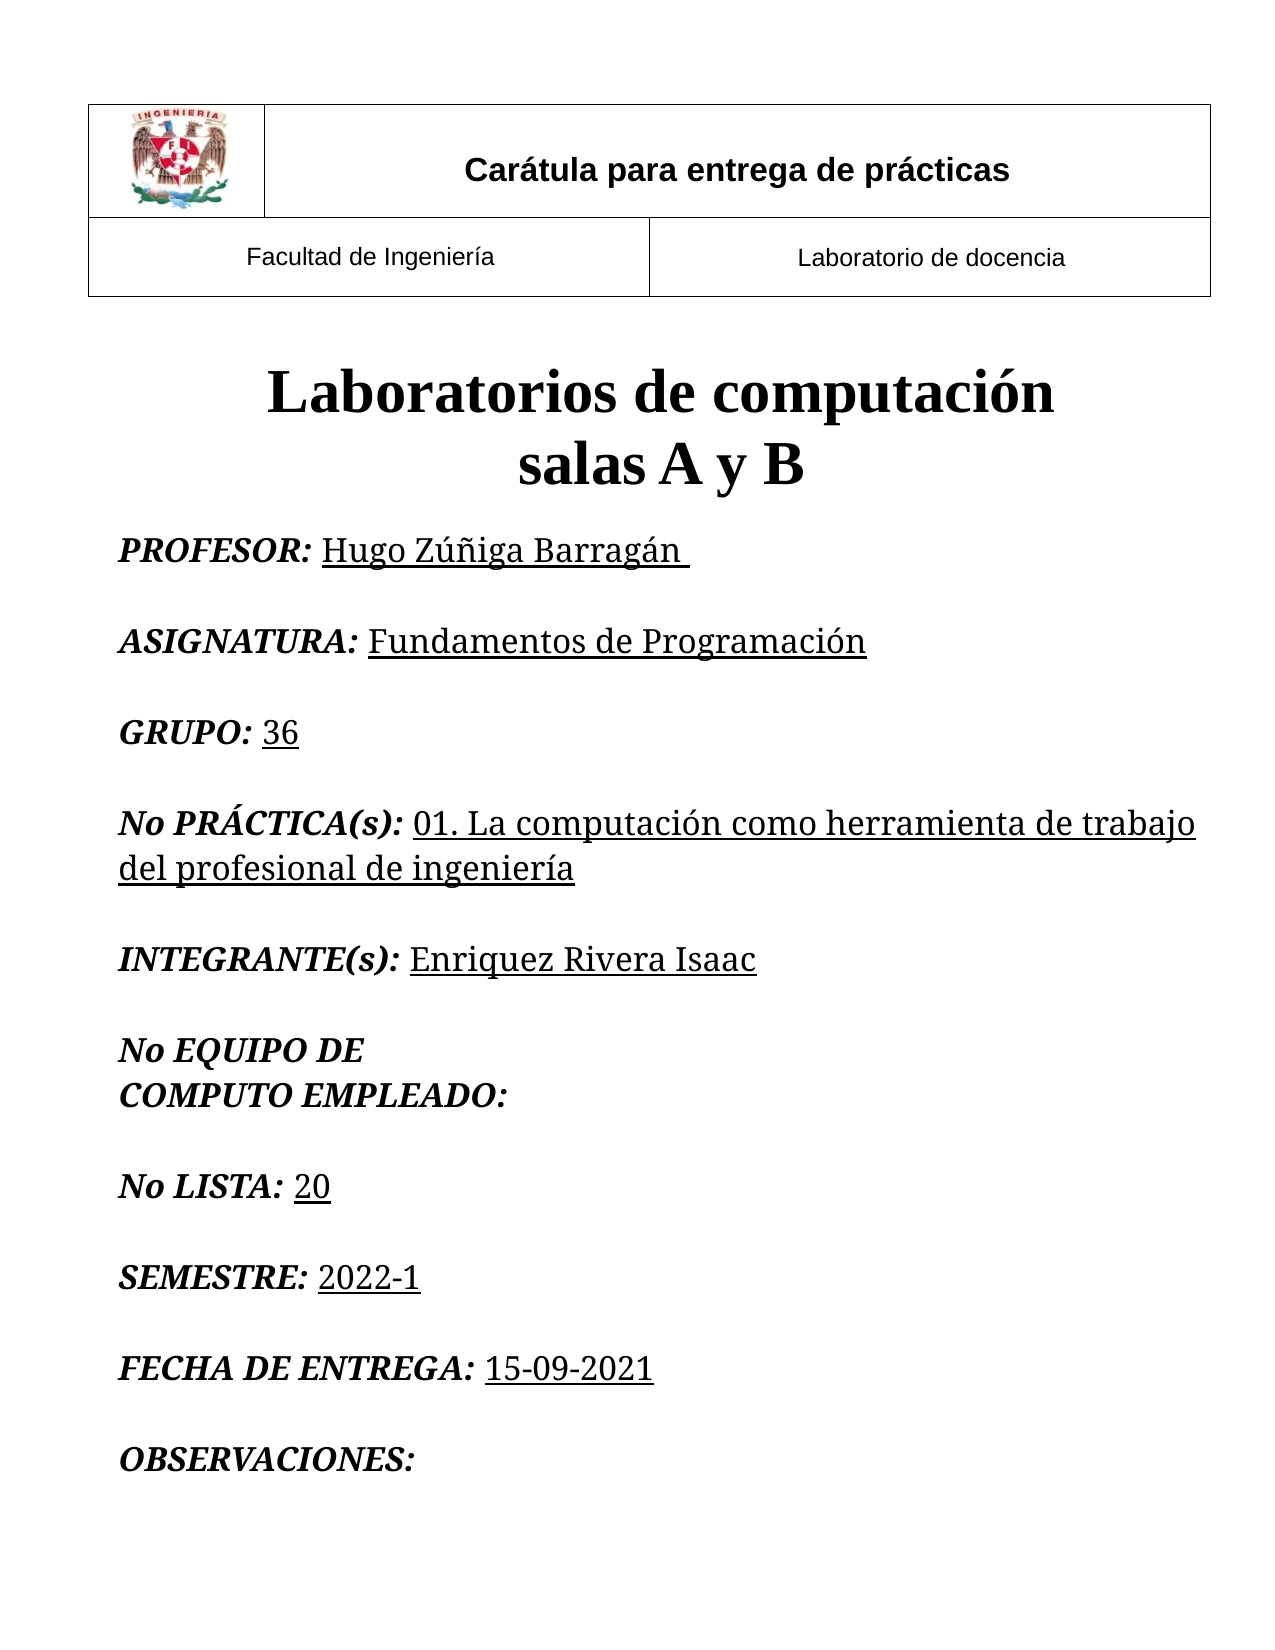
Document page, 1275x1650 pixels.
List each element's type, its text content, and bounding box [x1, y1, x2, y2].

table_header [952, 1184, 965, 1197]
text GRUPO: 36 [327, 709, 336, 754]
text INTEGRANTE(s): Enriquez Rivera Isaac [314, 936, 413, 981]
text salas A y B [571, 426, 764, 527]
text GRUPO: 36 [995, 709, 1012, 754]
text GRUPO: 36 [905, 709, 935, 754]
text GRUPO: 36 [447, 709, 464, 754]
text GRUPO: 36 [1192, 709, 1205, 754]
text No LISTA: 20 [871, 1163, 901, 1208]
text No LISTA: 20 [901, 1163, 965, 1208]
text No LISTA: 20 [118, 1163, 233, 1208]
text INTEGRANTE(s): Enriquez Rivera Isaac [118, 936, 156, 981]
text No LISTA: 20 [507, 1171, 597, 1208]
table_cell Facultad de Ingeniería [203, 218, 524, 296]
table_header [836, 412, 845, 418]
text Laboratorios de computación [263, 354, 328, 409]
table_header [89, 105, 264, 217]
text INTEGRANTE(s): Enriquez Rivera Isaac [1016, 936, 1115, 981]
text GRUPO: 36 [1093, 709, 1110, 754]
text INTEGRANTE(s): Enriquez Rivera Isaac [259, 936, 314, 974]
text FECHA DE ENTREGA: 15-09-2021 [781, 1344, 952, 1390]
table_header Carátula para entrega de prácticas [265, 105, 1210, 217]
text GRUPO: 36 [297, 718, 302, 754]
text No LISTA: 20 [948, 1171, 1029, 1208]
text salas A y B [276, 478, 293, 508]
text Laboratorios de computación [854, 354, 986, 392]
text FECHA DE ENTREGA: 15-09-2021 [956, 1364, 1016, 1390]
text salas A y B [199, 426, 263, 456]
text FECHA DE ENTREGA: 15-09-2021 [284, 1372, 349, 1390]
table_header [567, 1201, 575, 1208]
text Laboratorios de computación [152, 354, 220, 426]
text ASIGNATURA: Fundamentos de Programación [118, 618, 147, 663]
text GRUPO: 36 [605, 709, 712, 743]
text [674, 1027, 717, 1111]
text PROFESOR: Hugo Zúñiga Barragán [349, 527, 490, 546]
text No LISTA: 20 [1102, 1163, 1205, 1208]
text No PRÁCTICA(s): 01. La computación como herramienta de trabajo del profesional de ingeniería [905, 799, 1003, 838]
text GRUPO: 36 [383, 709, 417, 754]
table_header [759, 709, 772, 713]
text SEMESTRE: 2022-1 [862, 1254, 913, 1299]
text PROFESOR: Hugo Zúñiga Barragán [858, 527, 961, 546]
text SEMESTRE: 2022-1 [794, 1254, 871, 1299]
text PROFESOR: Hugo Zúñiga Barragán [614, 527, 747, 546]
text SEMESTRE: 2022-1 [361, 1254, 580, 1299]
text ASIGNATURA: Fundamentos de Programación [935, 618, 1205, 663]
text Laboratorios de computación [302, 354, 1016, 426]
text salas A y B [811, 426, 1046, 527]
text SEMESTRE: 2022-1 [922, 1254, 982, 1295]
text FECHA DE ENTREGA: 15-09-2021 [948, 1344, 1098, 1385]
text PROFESOR: Hugo Zúñiga Barragán [118, 527, 284, 572]
text ASIGNATURA: Fundamentos de Programación [554, 618, 644, 656]
text FECHA DE ENTREGA: 15-09-2021 [691, 1344, 777, 1390]
text FECHA DE ENTREGA: 15-09-2021 [358, 1344, 426, 1377]
text OBSERVACIONES: [118, 1435, 1205, 1481]
text ASIGNATURA: Fundamentos de Programación [785, 618, 819, 649]
table_header [284, 1188, 293, 1197]
table_header [704, 191, 717, 195]
text INTEGRANTE(s): Enriquez Rivera Isaac [772, 936, 1016, 981]
text No EQUIPO DE COMPUTO EMPLEADO: [118, 1027, 635, 1117]
text salas A y B [781, 426, 802, 444]
text ASIGNATURA: Fundamentos de Programación [284, 618, 374, 663]
text GRUPO: 36 [357, 709, 370, 754]
text ASIGNATURA: Fundamentos de Programación [507, 623, 545, 656]
text INTEGRANTE(s): Enriquez Rivera Isaac [729, 936, 815, 981]
text Laboratorios de computación [1106, 354, 1179, 426]
text FECHA DE ENTREGA: 15-09-2021 [1089, 1344, 1205, 1390]
text No LISTA: 20 [1033, 1163, 1132, 1197]
text salas A y B [118, 426, 254, 527]
table_cell Laboratorio de docencia [901, 260, 956, 296]
text INTEGRANTE(s): Enriquez Rivera Isaac [182, 936, 203, 981]
table_header [593, 191, 605, 195]
table_header [1020, 1184, 1025, 1193]
text Laboratorios de computación [1162, 354, 1205, 426]
text GRUPO: 36 [952, 709, 969, 754]
text FECHA DE ENTREGA: 15-09-2021 [284, 1344, 353, 1373]
text No PRÁCTICA(s): 01. La computación como herramienta de trabajo del profesional de ingeniería [575, 840, 622, 890]
text Laboratorios de computación [1015, 379, 1089, 426]
text No LISTA: 20 [370, 1163, 490, 1208]
text INTEGRANTE(s): Enriquez Rivera Isaac [511, 936, 545, 965]
text INTEGRANTE(s): Enriquez Rivera Isaac [635, 936, 691, 974]
text FECHA DE ENTREGA: 15-09-2021 [438, 1344, 563, 1390]
text No PRÁCTICA(s): 01. La computación como herramienta de trabajo del profesional de ingeniería [700, 840, 742, 890]
table_cell Facultad de Ingeniería [503, 218, 597, 296]
table_header [361, 1188, 370, 1197]
text SEMESTRE: 2022-1 [614, 1254, 781, 1299]
text FECHA DE ENTREGA: 15-09-2021 [118, 1344, 263, 1390]
table_header [729, 411, 738, 418]
text No PRÁCTICA(s): 01. La computación como herramienta de trabajo del profesional de ingeniería [610, 840, 712, 872]
text INTEGRANTE(s): Enriquez Rivera Isaac [533, 936, 648, 974]
text PROFESOR: Hugo Zúñiga Barragán [627, 559, 948, 572]
text GRUPO: 36 [118, 709, 151, 754]
table_cell Laboratorio de docencia [738, 218, 777, 296]
text FECHA DE ENTREGA: 15-09-2021 [370, 1377, 434, 1390]
text Laboratorios de computación [999, 354, 1050, 384]
text GRUPO: 36 [161, 709, 229, 739]
text Laboratorios de computación [340, 354, 464, 385]
table_cell Facultad de Ingeniería [618, 251, 648, 296]
text salas A y B [515, 461, 584, 527]
text SEMESTRE: 2022-1 [289, 1254, 363, 1299]
text INTEGRANTE(s): Enriquez Rivera Isaac [220, 936, 260, 981]
text salas A y B [224, 426, 511, 527]
text salas A y B [1055, 426, 1132, 465]
text No LISTA: 20 [326, 1163, 366, 1208]
text No PRÁCTICA(s): 01. La computación como herramienta de trabajo del profesional de ingeniería [905, 840, 1042, 890]
text GRUPO: 36 [854, 709, 875, 754]
text salas A y B [1115, 426, 1205, 527]
text FECHA DE ENTREGA: 15-09-2021 [627, 1347, 687, 1390]
table_header [610, 718, 618, 726]
text salas A y B [779, 464, 793, 481]
text PROFESOR: Hugo Zúñiga Barragán [1029, 527, 1205, 572]
table_cell Laboratorio de docencia [691, 218, 721, 296]
text salas A y B [807, 465, 824, 482]
text GRUPO: 36 [464, 709, 584, 754]
text GRUPO: 36 [1157, 709, 1179, 718]
text Laboratorios de computación [118, 354, 173, 426]
text SEMESTRE: 2022-1 [952, 1254, 1205, 1299]
table_cell Laboratorio de docencia [785, 218, 1106, 296]
text No PRÁCTICA(s): 01. La computación como herramienta de trabajo del profesional de ingeniería [284, 799, 421, 883]
table_header [259, 735, 267, 743]
text salas A y B [811, 482, 824, 516]
text No LISTA: 20 [237, 1163, 310, 1208]
text Laboratorios de computación [203, 354, 297, 426]
text GRUPO: 36 [1046, 709, 1063, 754]
table_cell Laboratorio de docencia [948, 218, 1210, 296]
table_cell Laboratorio de docencia [650, 218, 670, 290]
text INTEGRANTE(s): Enriquez Rivera Isaac [1140, 936, 1205, 981]
table_cell Facultad de Ingeniería [622, 218, 649, 264]
text No PRÁCTICA(s): 01. La computación como herramienta de trabajo del profesional de ingeniería [717, 840, 854, 890]
text [691, 1027, 1205, 1117]
text salas A y B [768, 484, 794, 527]
text No PRÁCTICA(s): 01. La computación como herramienta de trabajo del profesional de ingeniería [755, 799, 858, 838]
table_header [956, 367, 965, 375]
text GRUPO: 36 [567, 709, 635, 754]
text SEMESTRE: 2022-1 [118, 1254, 283, 1299]
table_header [700, 718, 708, 726]
text No LISTA: 20 [584, 1163, 871, 1208]
text GRUPO: 36 [674, 709, 755, 754]
text No LISTA: 20 [481, 1163, 511, 1188]
text Laboratorios de computación [1063, 354, 1093, 384]
table_cell Facultad de Ingeniería [89, 218, 361, 296]
text No PRÁCTICA(s): 01. La computación como herramienta de trabajo del profesional de ingeniería [1157, 799, 1205, 890]
table_header [139, 713, 147, 722]
